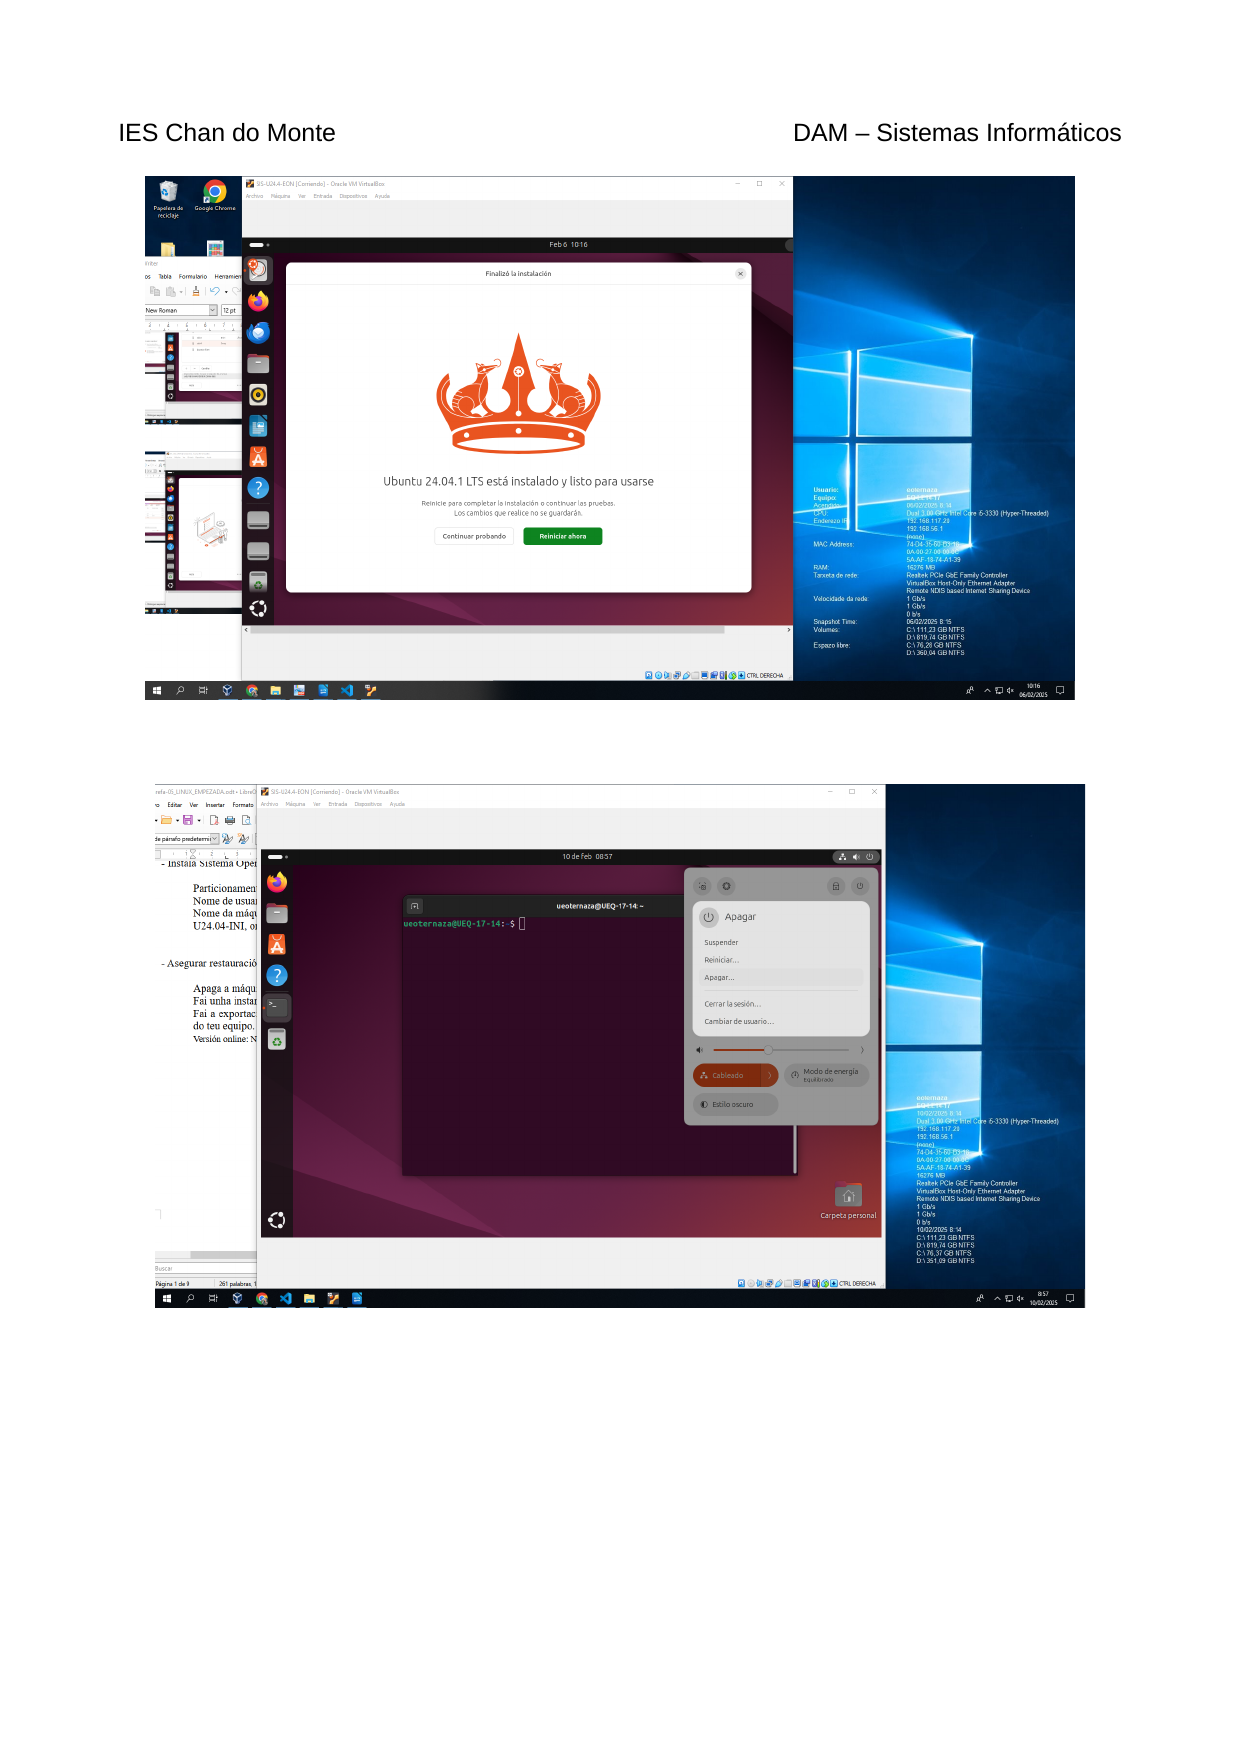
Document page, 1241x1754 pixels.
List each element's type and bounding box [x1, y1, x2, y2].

picture [155, 784, 1086, 1308]
picture [145, 176, 1075, 700]
